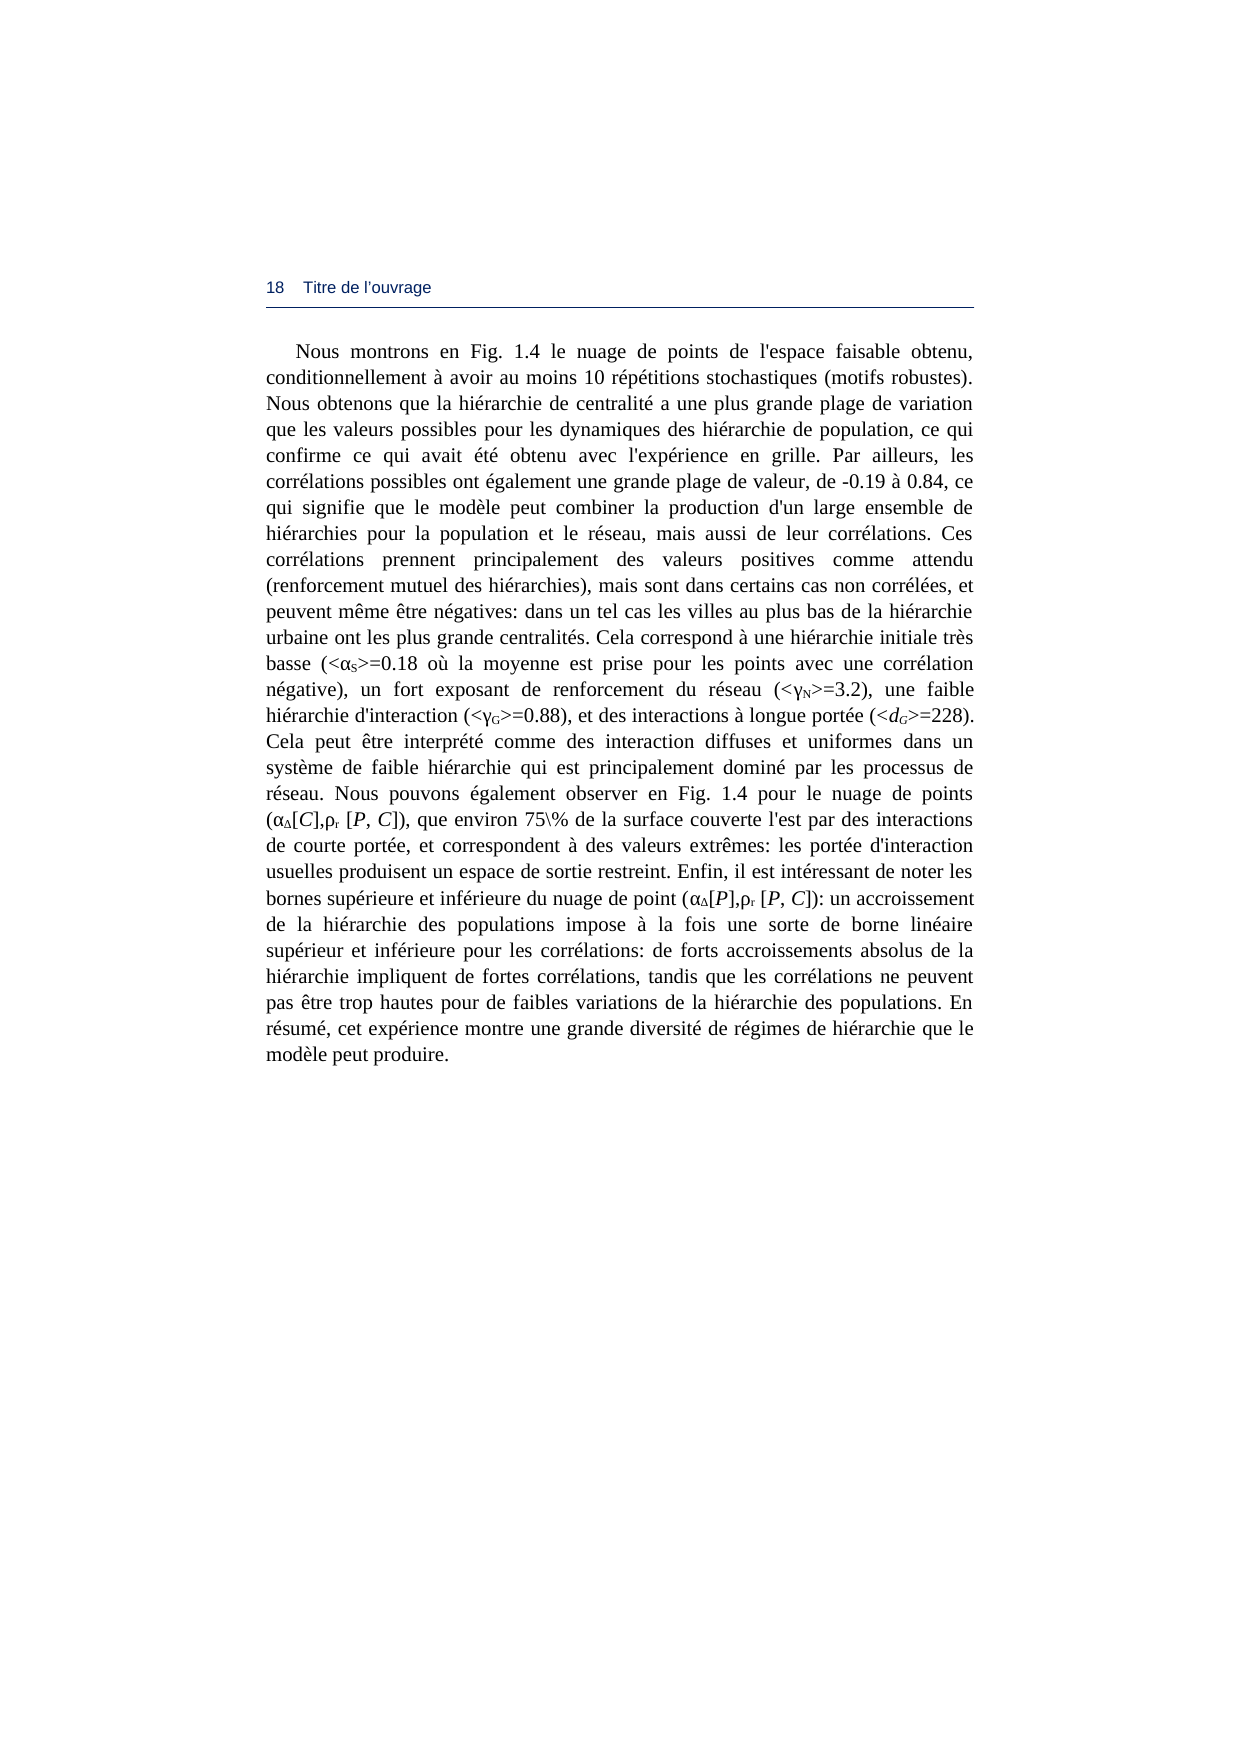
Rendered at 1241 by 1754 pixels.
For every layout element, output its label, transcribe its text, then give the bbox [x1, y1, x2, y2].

text Nous montrons en Fig. 1.4 le nuage de points de l'espace faisable obtenu, conditionnellement à avoir au moins 10 répétitions stochastiques (motifs robustes). Nous obtenons que la hiérarchie de centralité a une plus grande plage de variation que les valeurs possibles pour les dynamiques des hiérarchie de population, ce qui confirme ce qui avait été obtenu avec l'expérience en grille. Par ailleurs, les corrélations possibles ont également une grande plage de valeur, de -0.19 à 0.84, ce qui signifie que le modèle peut combiner la production d'un large ensemble de hiérarchies pour la population et le réseau, mais aussi de leur corrélations. Ces corrélations prennent principalement des valeurs positives comme attendu (renforcement mutuel des hiérarchies), mais sont dans certains cas non corrélées, et peuvent même être négatives: dans un tel cas les villes au plus bas de la hiérarchie urbaine ont les plus grande centralités. Cela correspond à une hiérarchie initiale très basse (<αS>=0.18 où la moyenne est prise pour les points avec une corrélation négative), un fort exposant de renforcement du réseau (<γN>=3.2), une faible hiérarchie d'interaction (<γG>=0.88), et des interactions à longue portée (<dG>=228). Cela peut être interprété comme des interaction diffuses et uniformes dans un système de faible hiérarchie qui est principalement dominé par les processus de réseau. Nous pouvons également observer en Fig. 1.4 pour le nuage de points (αΔ[C],ρr [P, C]), que environ 75\% de la surface couverte l'est par des interactions de courte portée, et correspondent à des valeurs extrêmes: les portée d'interaction usuelles produisent un espace de sortie restreint. Enfin, il est intéressant de noter les bornes supérieure et inférieure du nuage de point (αΔ[P],ρr [P, C]): un accroissement de la hiérarchie des populations impose à la fois une sorte de borne linéaire supérieur et inférieure pour les corrélations: de forts accroissements absolus de la hiérarchie impliquent de fortes corrélations, tandis que les corrélations ne peuvent pas être trop hautes pour de faibles variations de la hiérarchie des populations. En résumé, cet expérience montre une grande diversité de régimes de hiérarchie que le modèle peut produire. [266, 337, 974, 1066]
